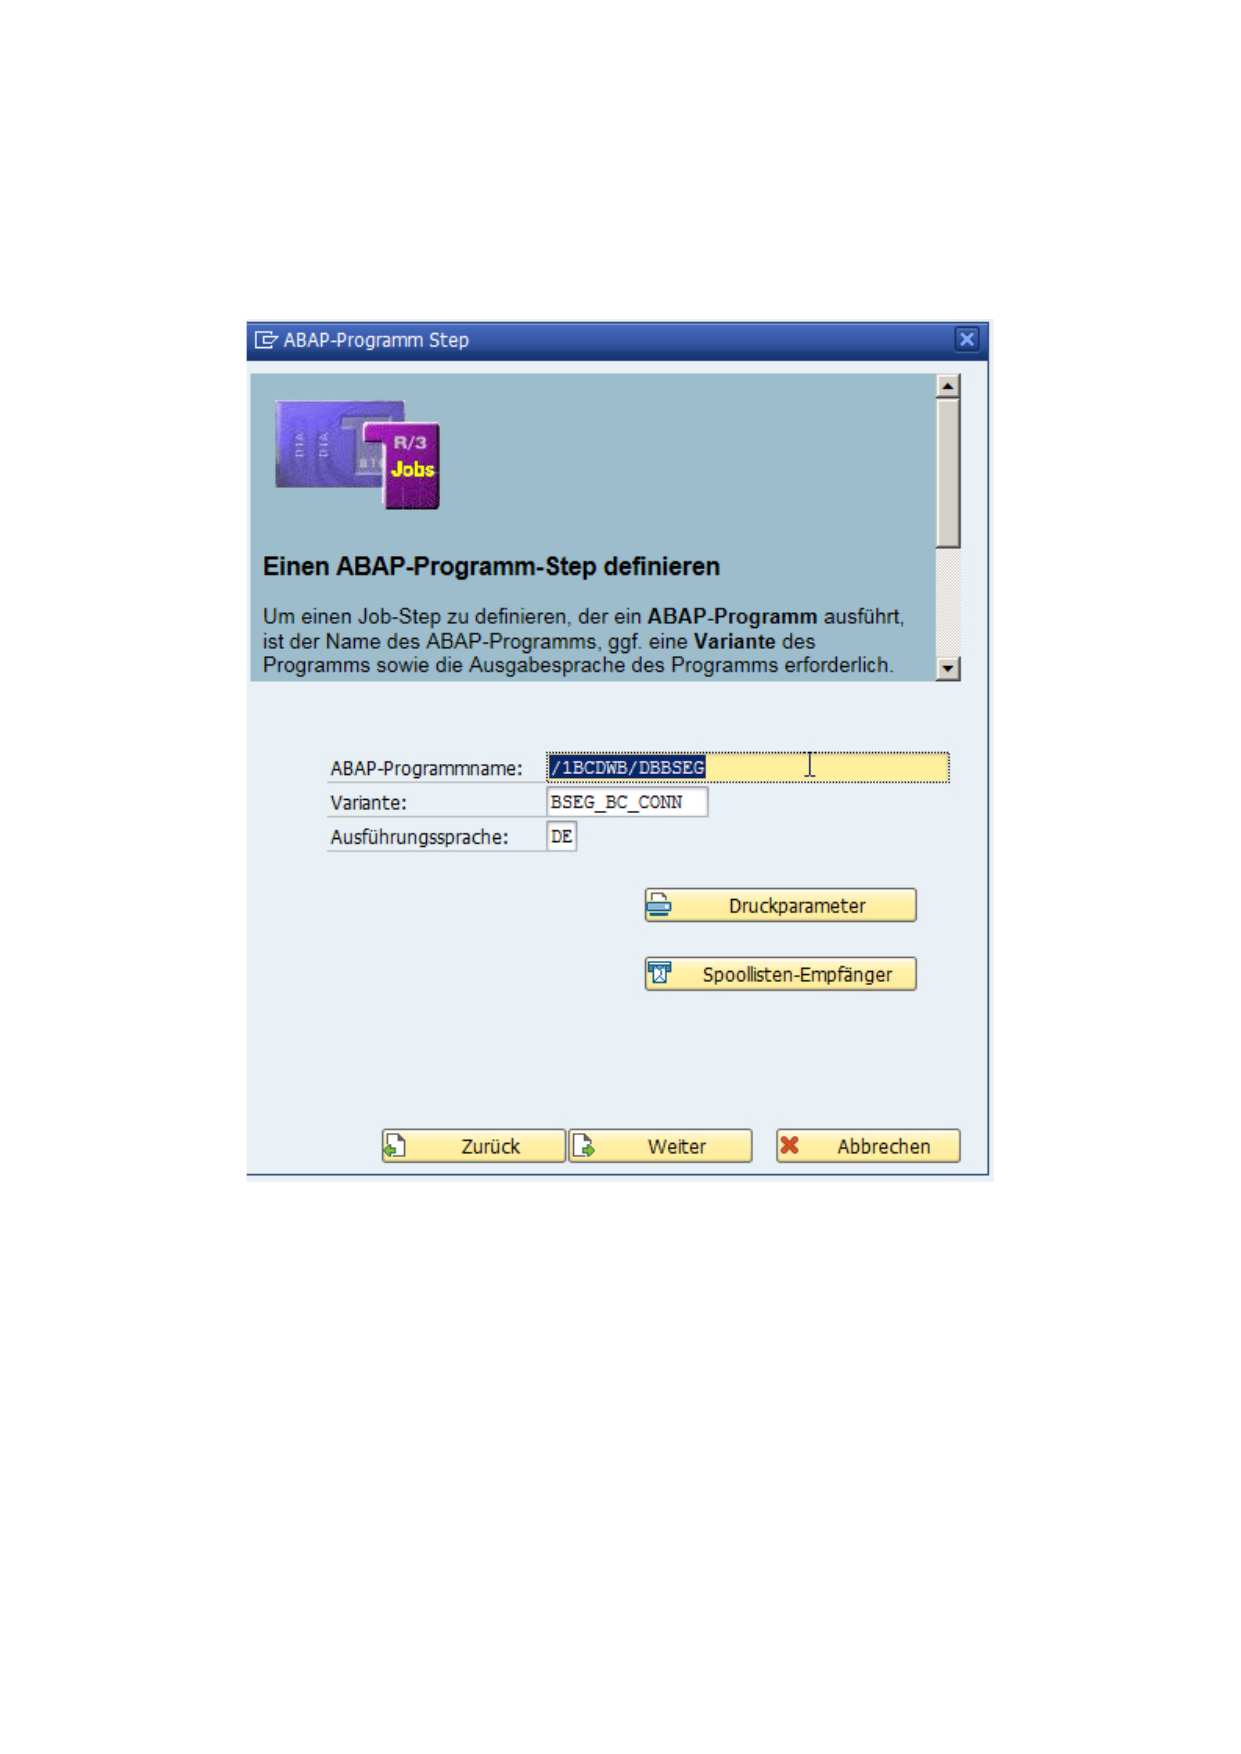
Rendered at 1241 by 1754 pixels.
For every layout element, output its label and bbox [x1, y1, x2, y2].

picture [246, 319, 994, 1182]
